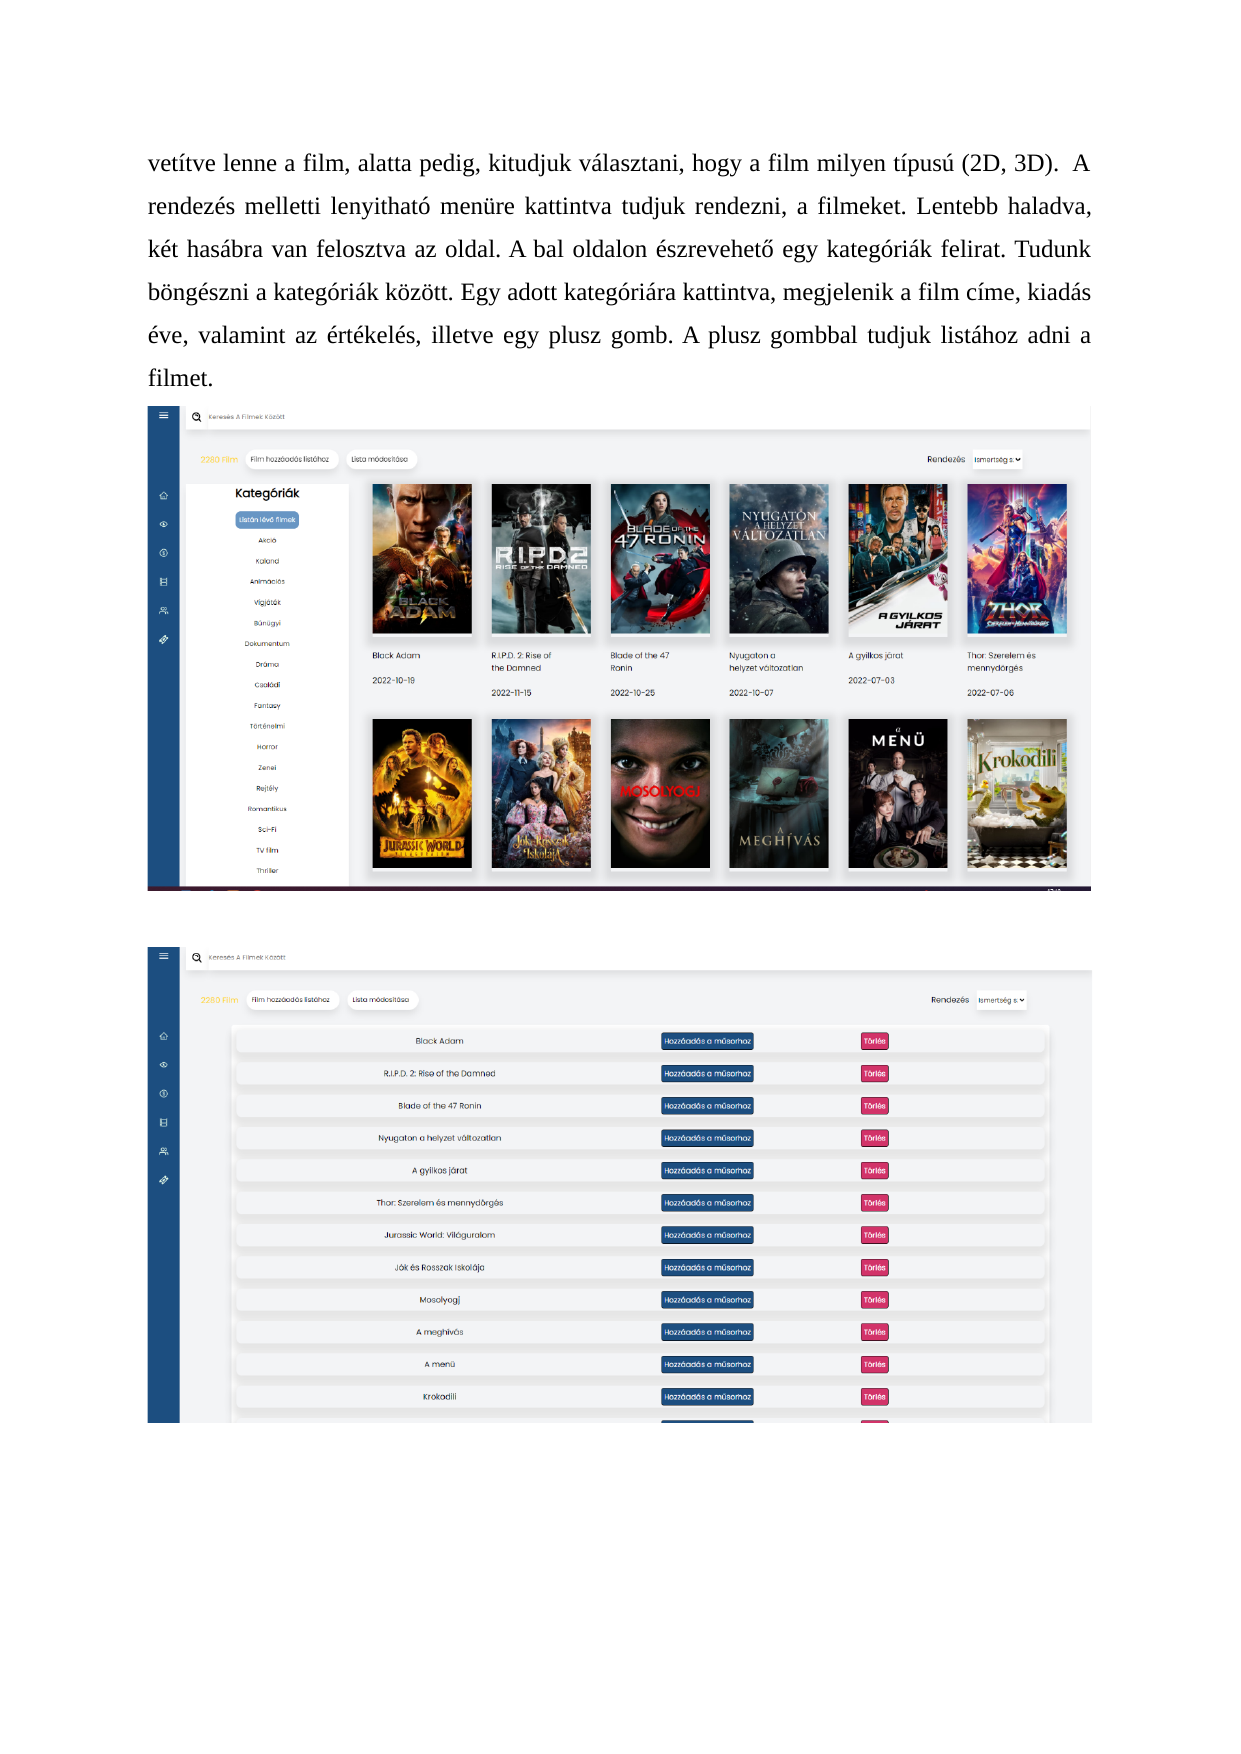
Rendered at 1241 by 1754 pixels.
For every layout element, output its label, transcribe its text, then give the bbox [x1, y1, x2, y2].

text vetítve lenne a film, alatta pedig, kitudjuk választani, hogy a film milyen típusú (2D, 3D). A rendezés melletti lenyitható menüre kattintva tudjuk rendezni, a filmeket. Lentebb haladva, két hasábra van felosztva az oldal. A bal oldalon észrevehető egy kategóriák felirat. Tudunk böngészni a kategóriák között. Egy adott kategóriára kattintva, megjelenik a film címe, kiadás éve, valamint az értékelés, illetve egy plusz gomb. A plusz gombbal tudjuk listához adni a filmet. [148, 148, 1093, 890]
